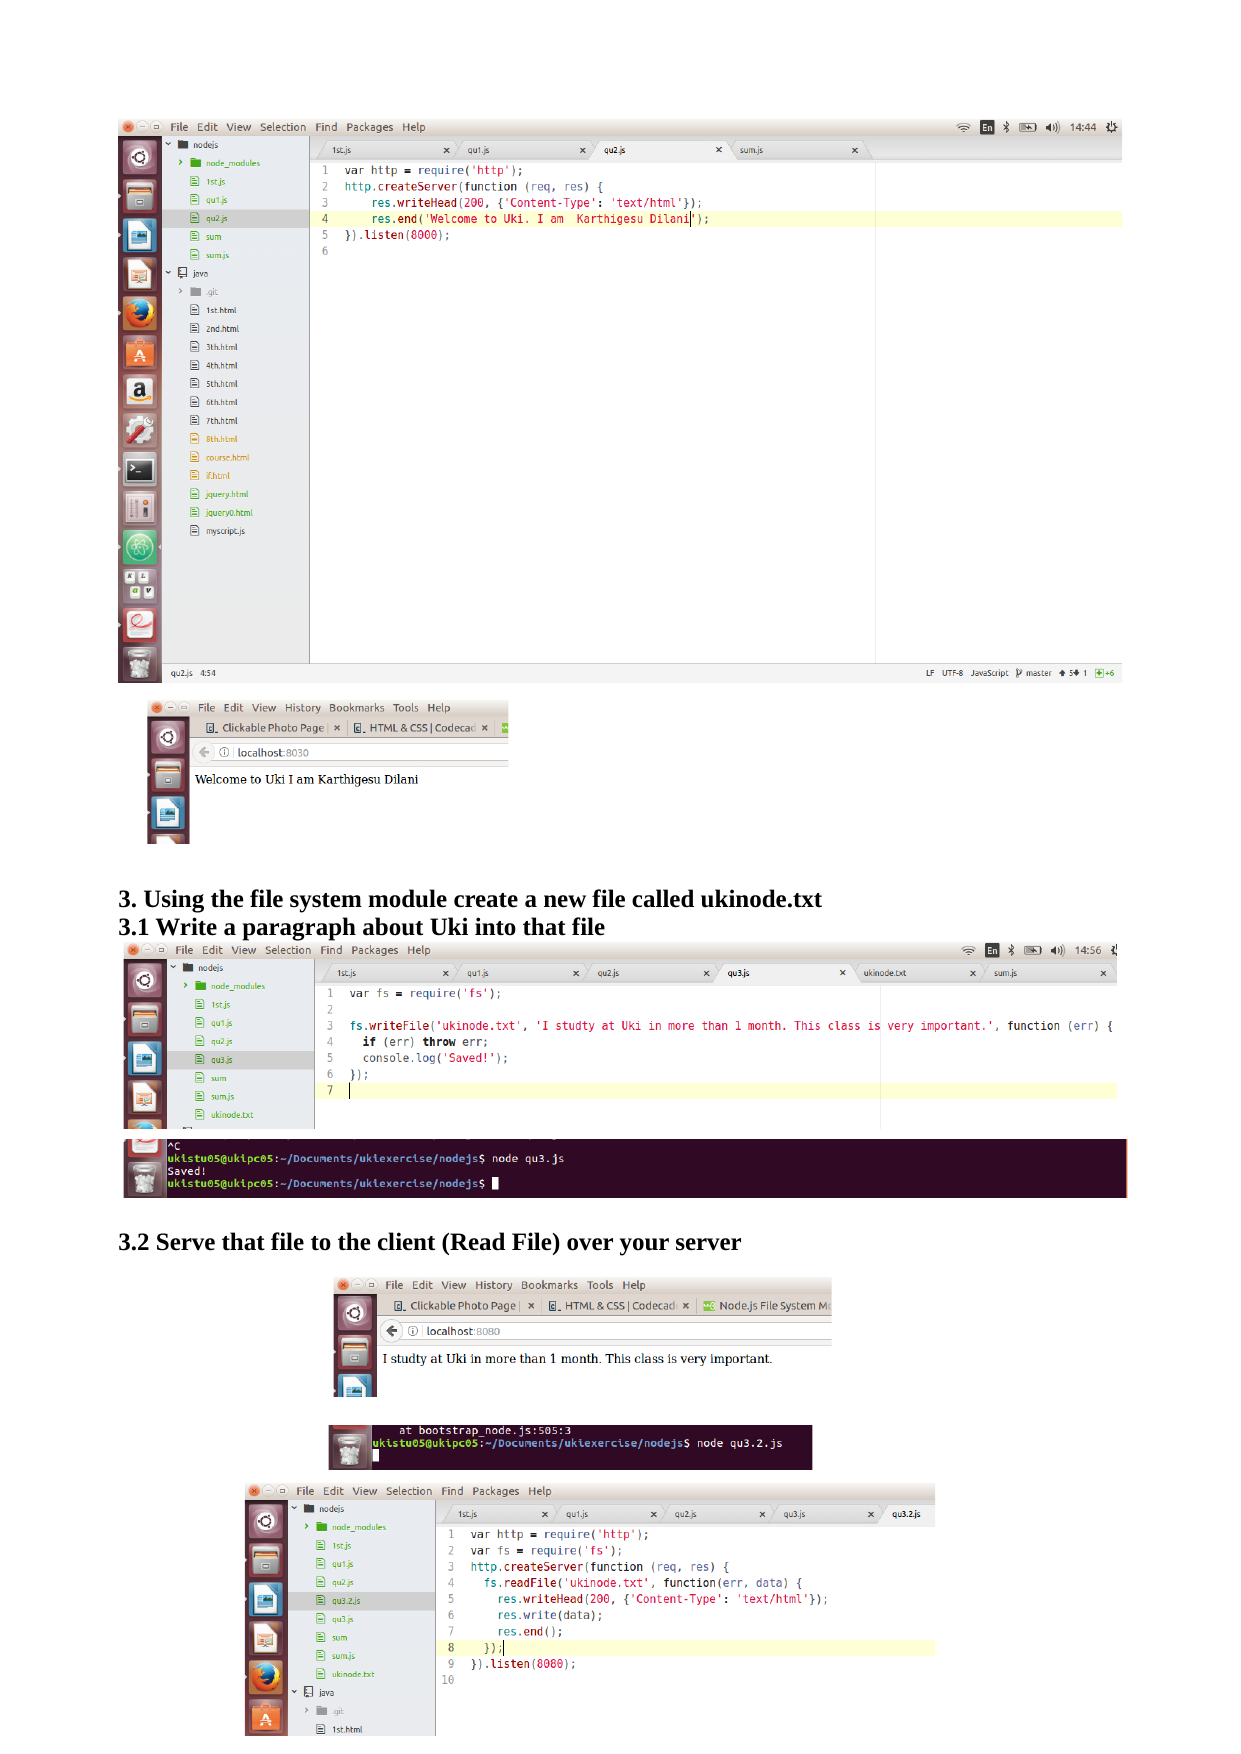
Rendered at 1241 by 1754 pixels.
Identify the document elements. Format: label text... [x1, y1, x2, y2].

text 3.1 Write a paragraph about Uki into that file [118, 912, 1122, 941]
text 3.2 Serve that file to the client (Read File) over your server [118, 1227, 1122, 1255]
text 3. Using the file system module create a new file called ukinode.txt [118, 884, 1122, 912]
picture [244, 1482, 936, 1736]
picture [118, 118, 1123, 683]
